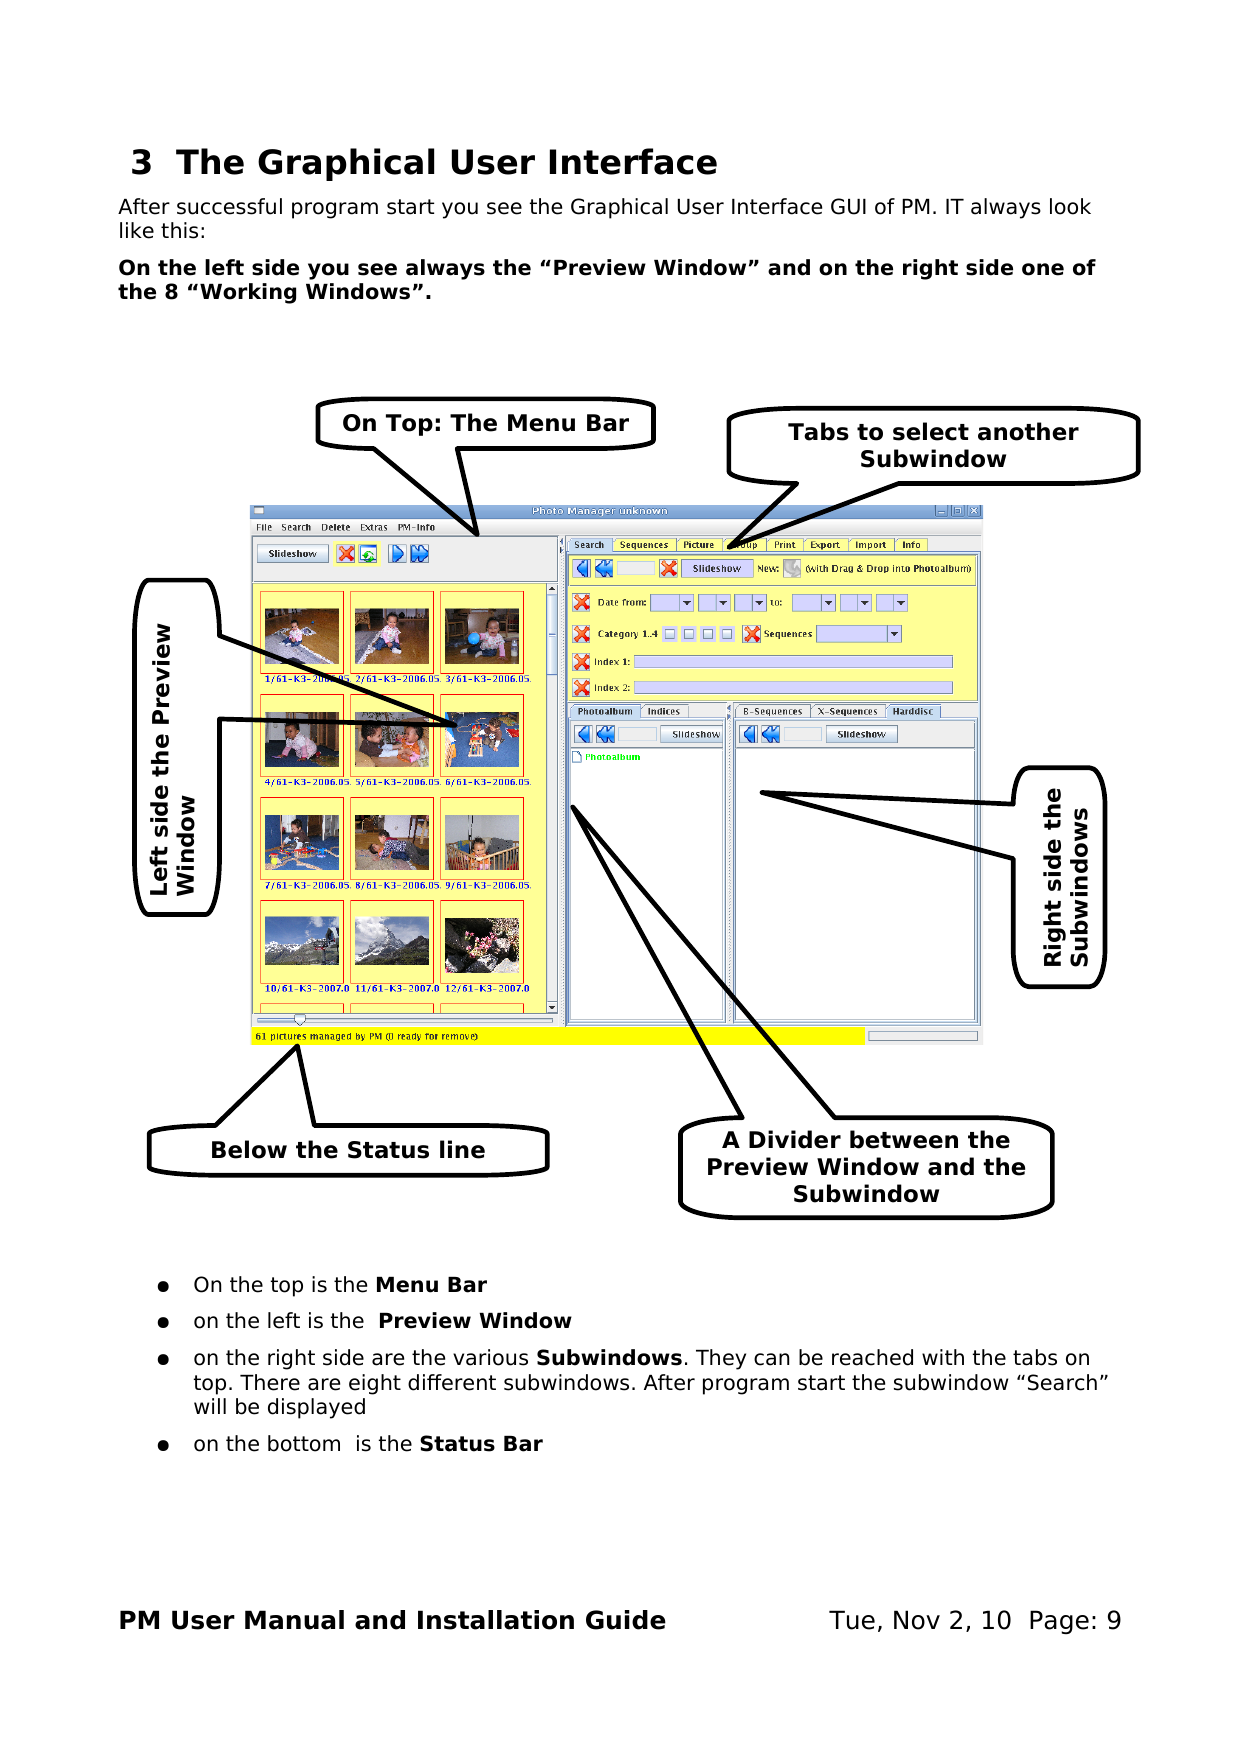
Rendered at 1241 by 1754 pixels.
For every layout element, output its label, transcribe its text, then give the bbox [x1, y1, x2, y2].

text After successful program start you see the Graphical User Interface GUI of PM. IT always look like this: [118, 195, 1122, 243]
picture [447, 505, 472, 526]
list On the top is the Menu Bar [156, 1273, 1122, 1297]
list on the left is the Preview Window [156, 1309, 1122, 1334]
picture [743, 505, 832, 539]
text On the left side you see always the “Preview Window” and on the right side one of the 8 “Working Windows”. [118, 256, 1122, 304]
list on the right side are the various Subwindows. They can be reached with the tabs on top. There are eight different subwindows. After program start the subwindow “Search” will be displayed [156, 1346, 1122, 1419]
subtitle The Graphical User Interface [130, 143, 1122, 182]
picture [249, 650, 437, 722]
picture [591, 834, 769, 1045]
list on the bottom is the Status Bar [156, 1432, 1122, 1456]
picture [793, 797, 984, 848]
picture [249, 505, 984, 1045]
